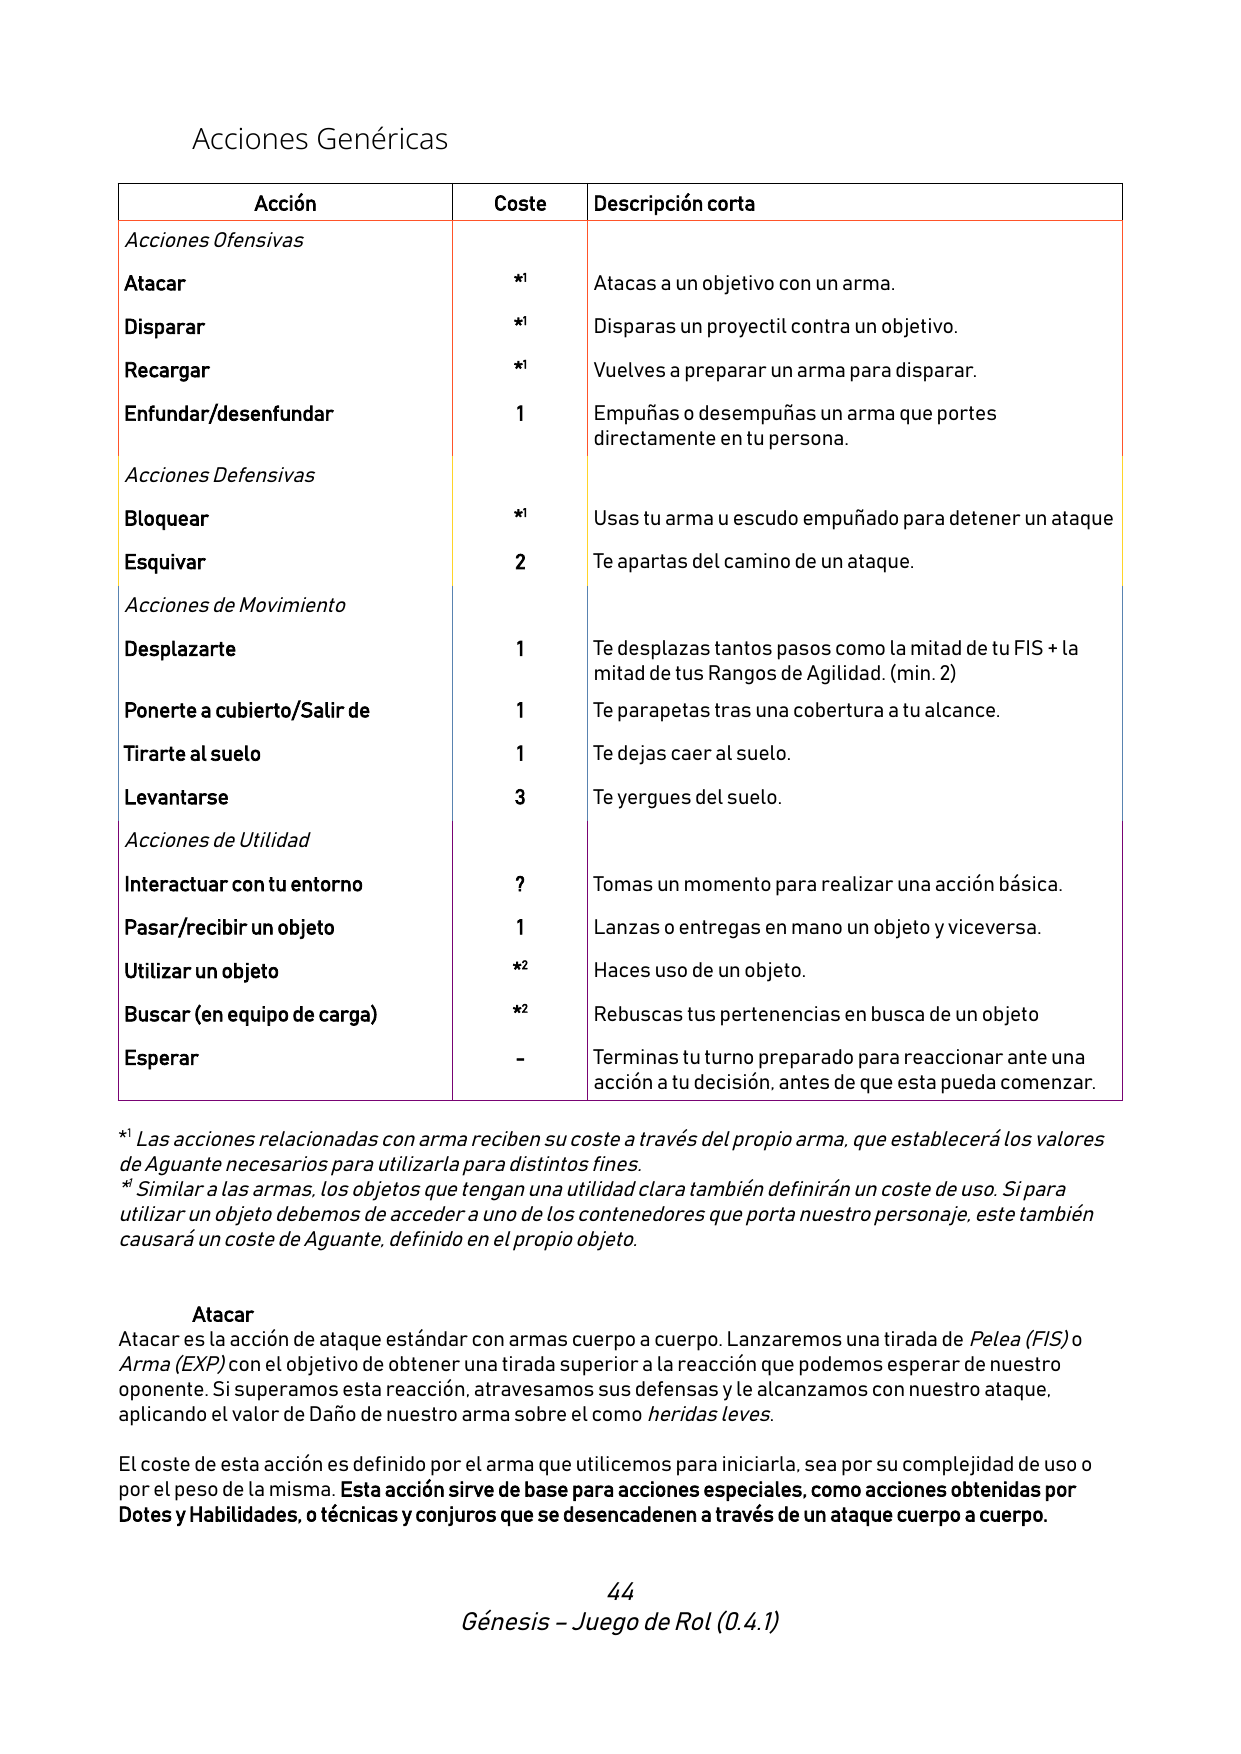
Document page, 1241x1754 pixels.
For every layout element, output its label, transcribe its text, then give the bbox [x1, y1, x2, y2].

table_cell 2 [453, 543, 587, 586]
table_cell Atacar [119, 264, 452, 307]
text Atacar es la acción de ataque estándar con armas cuerpo a cuerpo. Lanzaremos una tirada de Pelea (FIS) o Arma (EXP) con el objetivo de obtener una tirada superior a la reacción que podemos esperar de nuestro oponente. Si superamos esta reacción, atravesamos sus defensas y le alcanzamos con nuestro ataque, aplicando el valor de Daño de nuestro arma sobre el como heridas leves. [118, 1326, 1122, 1426]
table_cell Disparar [119, 307, 452, 351]
table_header Acción [119, 184, 452, 220]
table_cell 1 [453, 908, 587, 951]
text *1 Similar a las armas, los objetos que tengan una utilidad clara también definirán un coste de uso. Si para utilizar un objeto debemos de acceder a uno de los contenedores que porta nuestro personaje, este también causará un coste de Aguante, definido en el propio objeto. [118, 1176, 1122, 1251]
table_cell Disparas un proyectil contra un objetivo. [588, 307, 1122, 351]
table_cell - [453, 1038, 587, 1100]
table_cell Utilizar un objeto [119, 951, 452, 995]
table_cell Te apartas del camino de un ataque. [588, 543, 1122, 586]
table_cell Esperar [119, 1038, 452, 1100]
table_cell Acciones de Movimiento [119, 586, 452, 629]
table_cell *1 [453, 499, 587, 542]
table_cell Interactuar con tu entorno [119, 865, 452, 908]
table_cell Ponerte a cubierto/Salir de [119, 691, 452, 734]
table_cell Esquivar [119, 543, 452, 586]
table_cell 1 [453, 734, 587, 778]
table_cell [453, 456, 587, 499]
table_cell *2 [453, 995, 587, 1038]
table_cell Bloquear [119, 499, 452, 542]
table_cell *1 [453, 351, 587, 394]
table_cell Rebuscas tus pertenencias en busca de un objeto [588, 995, 1122, 1038]
table_cell Tirarte al suelo [119, 734, 452, 778]
table_cell [453, 586, 587, 629]
table_cell Enfundar/desenfundar [119, 394, 452, 456]
table_cell Desplazarte [119, 629, 452, 691]
subtitle Acciones Genéricas [118, 118, 1122, 158]
table_cell [588, 456, 1122, 499]
table_cell Empuñas o desempuñas un arma que portes directamente en tu persona. [588, 394, 1122, 456]
table_cell [588, 586, 1122, 629]
table_cell Te dejas caer al suelo. [588, 734, 1122, 778]
table_cell 1 [453, 629, 587, 691]
table_cell 1 [453, 691, 587, 734]
table_cell *2 [453, 951, 587, 995]
table_header Descripción corta [588, 184, 1122, 220]
table_cell [453, 821, 587, 864]
table_cell Atacas a un objetivo con un arma. [588, 264, 1122, 307]
table_cell Te yergues del suelo. [588, 778, 1122, 821]
table_cell *1 [453, 264, 587, 307]
table_cell Haces uso de un objeto. [588, 951, 1122, 995]
table_cell Pasar/recibir un objeto [119, 908, 452, 951]
table_cell Lanzas o entregas en mano un objeto y viceversa. [588, 908, 1122, 951]
table_cell Recargar [119, 351, 452, 394]
table_cell *1 [453, 307, 587, 351]
table_cell [453, 221, 587, 264]
table_cell [588, 821, 1122, 864]
table_cell Levantarse [119, 778, 452, 821]
text Atacar [118, 1301, 1122, 1326]
table_cell Acciones Ofensivas [119, 221, 452, 264]
table_cell Acciones Defensivas [119, 456, 452, 499]
table_cell 1 [453, 394, 587, 456]
table_cell [588, 221, 1122, 264]
table_cell Te desplazas tantos pasos como la mitad de tu FIS + la mitad de tus Rangos de Agilidad. (min. 2) [588, 629, 1122, 691]
table_cell Buscar (en equipo de carga) [119, 995, 452, 1038]
table_cell Terminas tu turno preparado para reaccionar ante una acción a tu decisión, antes de que esta pueda comenzar. [588, 1038, 1122, 1100]
text El coste de esta acción es definido por el arma que utilicemos para iniciarla, sea por su complejidad de uso o por el peso de la misma. Esta acción sirve de base para acciones especiales, como acciones obtenidas por Dotes y Habilidades, o técnicas y conjuros que se desencadenen a través de un ataque cuerpo a cuerpo. [118, 1451, 1122, 1526]
table_cell Vuelves a preparar un arma para disparar. [588, 351, 1122, 394]
table_cell 3 [453, 778, 587, 821]
table_cell Te parapetas tras una cobertura a tu alcance. [588, 691, 1122, 734]
table_cell Usas tu arma u escudo empuñado para detener un ataque [588, 499, 1122, 542]
table_cell Tomas un momento para realizar una acción básica. [588, 865, 1122, 908]
text *1 Las acciones relacionadas con arma reciben su coste a través del propio arma, que establecerá los valores de Aguante necesarios para utilizarla para distintos fines. [118, 1126, 1122, 1176]
table_header Coste [453, 184, 587, 220]
table_cell ? [453, 865, 587, 908]
table_cell Acciones de Utilidad [119, 821, 452, 864]
